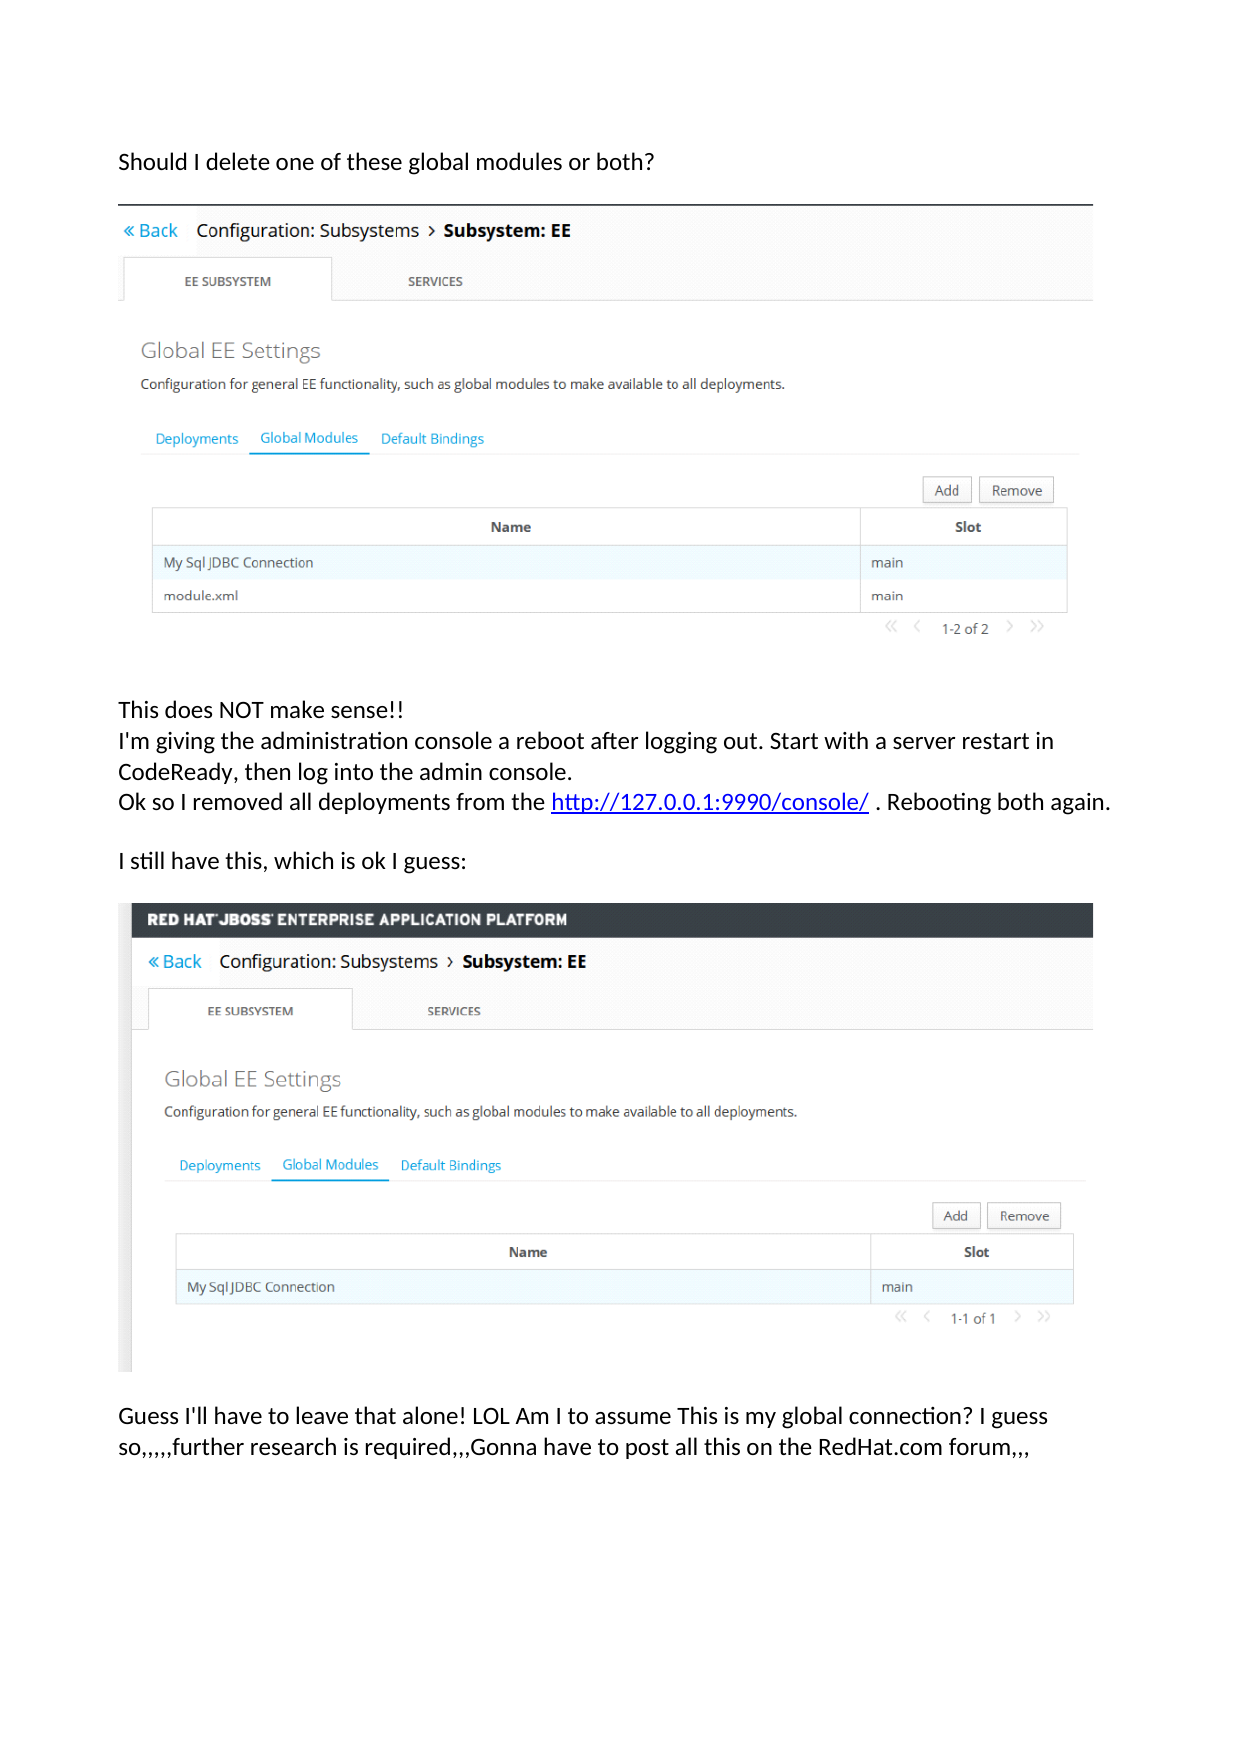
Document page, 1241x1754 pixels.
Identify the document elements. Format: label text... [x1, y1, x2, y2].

text Ok so I removed all deployments from the http://127.0.0.1:9990/console/ . Rebooting both again. [118, 786, 1122, 817]
text Guess I'll have to leave that alone! LOL Am I to assume This is my global connection? I guess so,,,,,further research is required,,,Gonna have to post all this on the RedHat.com forum,,, [118, 1400, 1122, 1461]
text I'm giving the administration console a reboot after logging out. Start with a server restart in CodeReady, then log into the admin console. [118, 725, 1122, 786]
text Should I delete one of these global modules or both? [118, 146, 1122, 177]
text I still have this, which is ok I guess: [118, 845, 1122, 875]
text This does NOT make sense!! [118, 695, 1122, 725]
